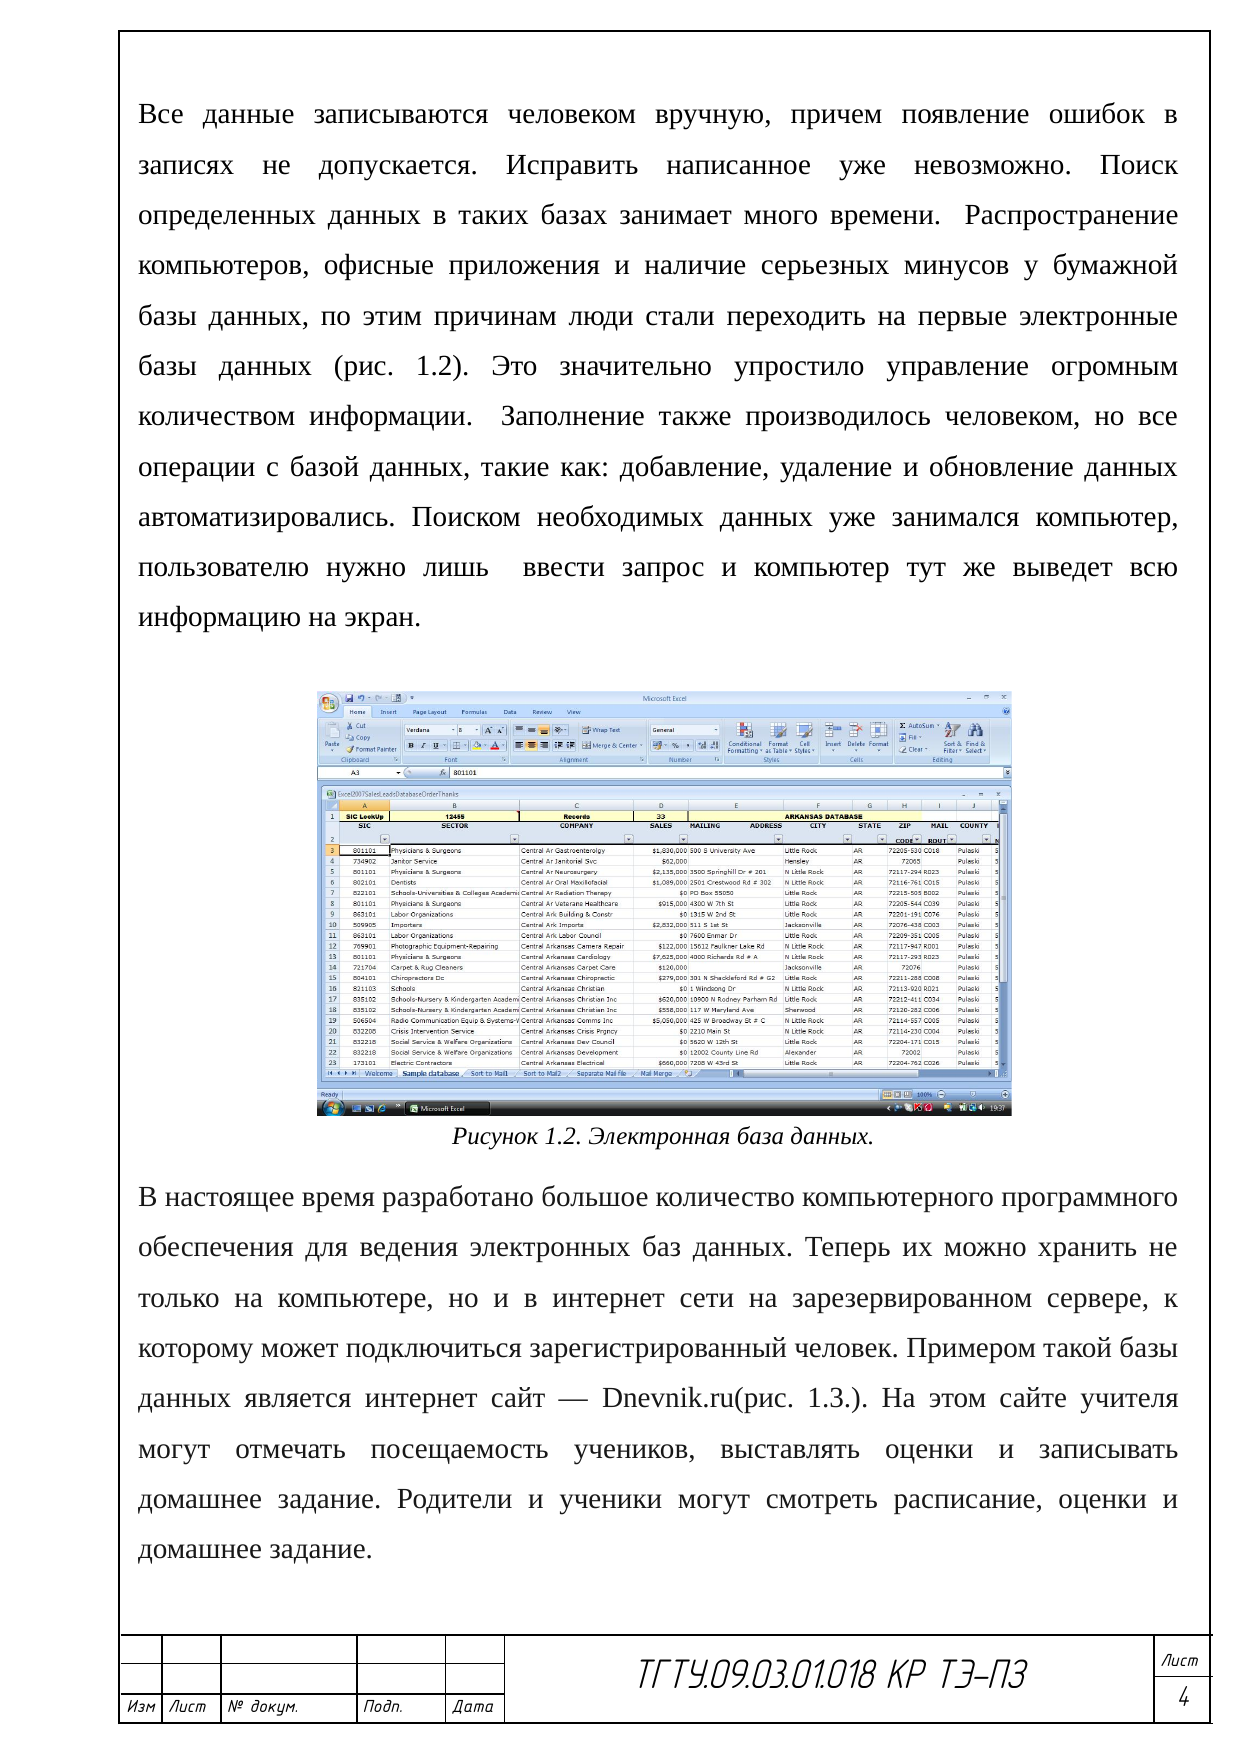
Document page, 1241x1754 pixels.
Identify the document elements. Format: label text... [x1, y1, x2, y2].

text Все данные записываются человеком вручную, причем появление ошибок в записях не допускается. Исправить написанное уже невозможно. Поиск определенных данных в таких базах занимает много времени. Распространение компьютеров, офисные приложения и наличие серьезных минусов у бумажной базы данных, по этим причинам люди стали переходить на первые электронные базы данных (рис. 1.2). Это значительно упростило управление огромным количеством информации. Заполнение также производилось человеком, но все операции с базой данных, такие как: добавление, удаление и обновление данных автоматизировались. Поиском необходимых данных уже занимался компьютер, пользователю нужно лишь ввести запрос и компьютер тут же выведет всю информацию на экран. [138, 96, 1179, 633]
text В настоящее время разработано большое количество компьютерного программного обеспечения для ведения электронных баз данных. Теперь их можно хранить не только на компьютере, но и в интернет сети на зарезервированном сервере, к которому может подключиться зарегистрированный человек. Примером такой базы данных является интернет сайт — Dnevnik.ru(рис. 1.3.). На этом сайте учителя могут отмечать посещаемость учеников, выставлять оценки и записывать домашнее задание. Родители и ученики могут смотреть расписание, оценки и домашнее задание. [138, 1179, 1179, 1565]
text Рисунок 1.2. Электронная база данных. [317, 1116, 1012, 1150]
picture [317, 691, 1012, 1116]
